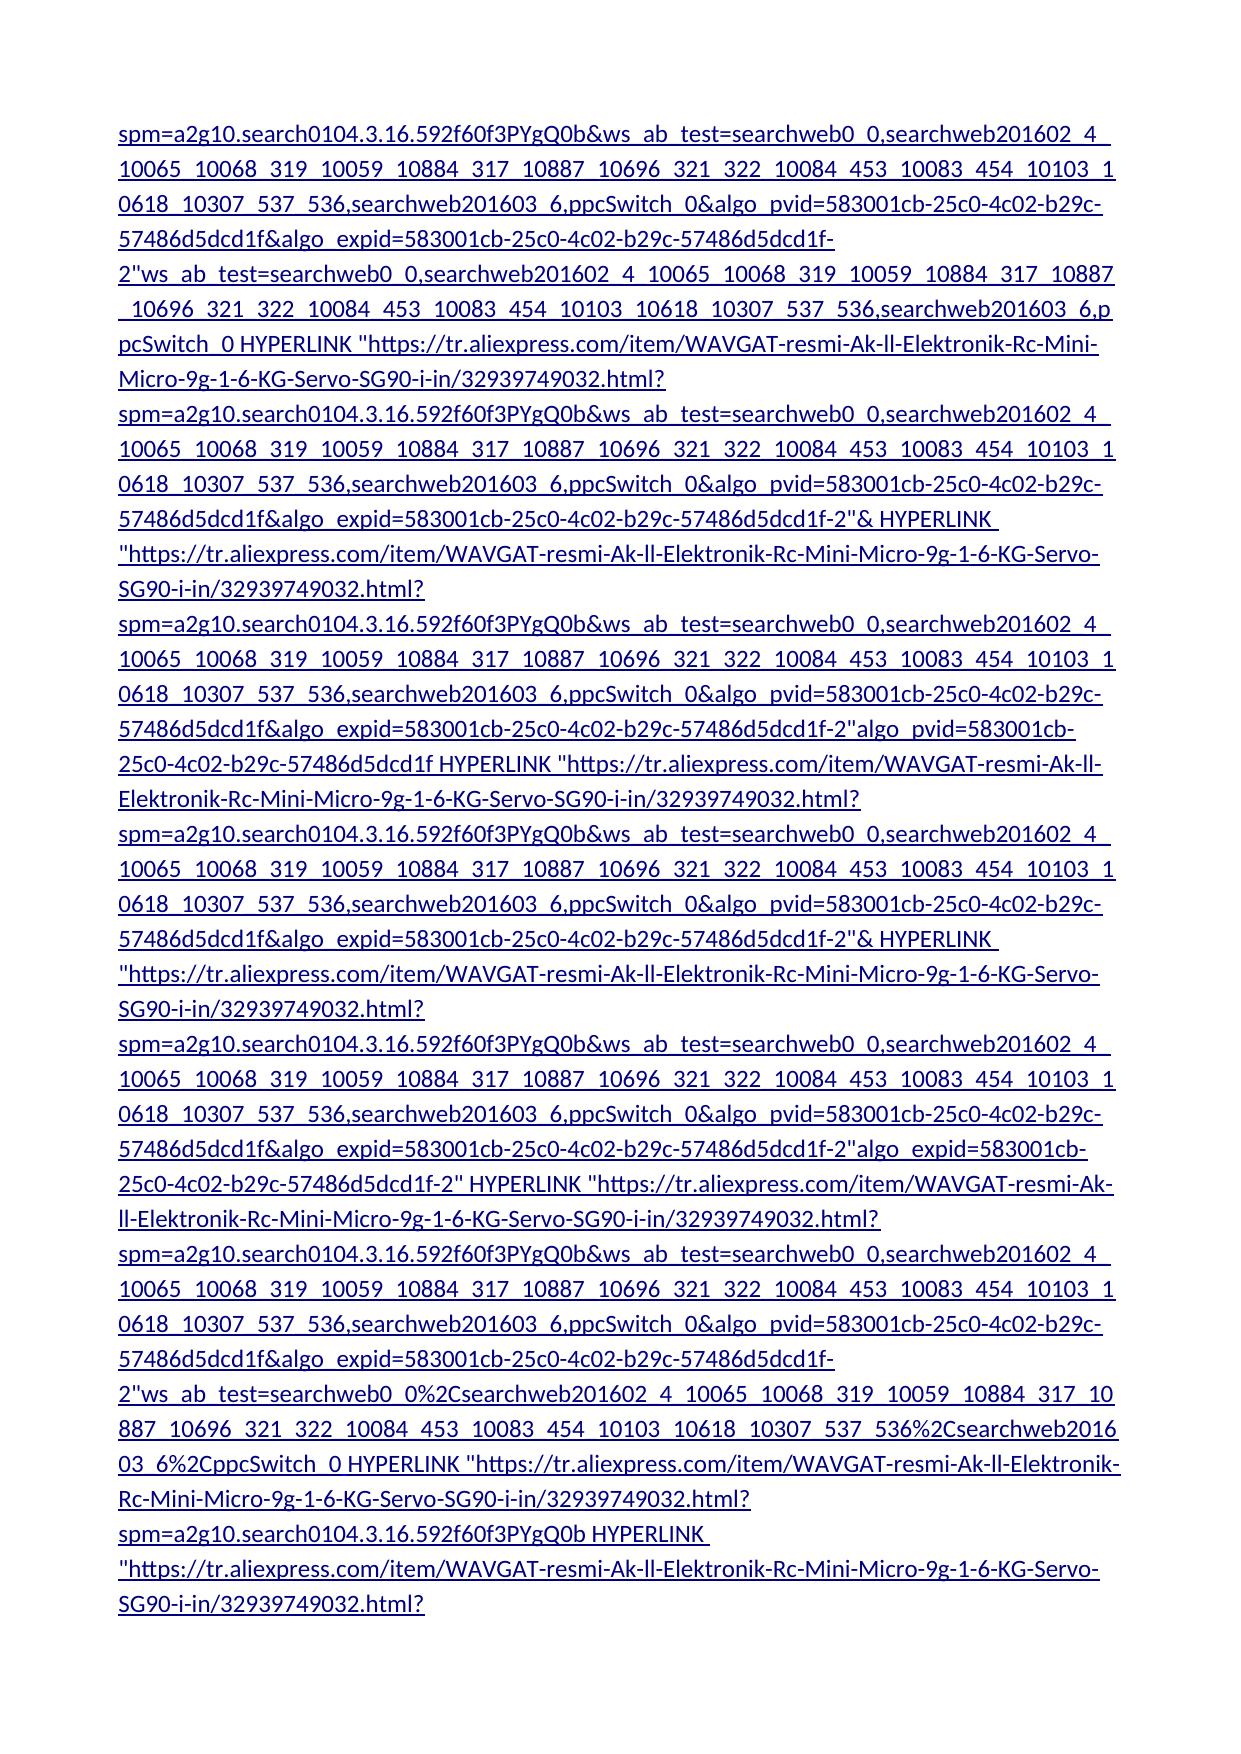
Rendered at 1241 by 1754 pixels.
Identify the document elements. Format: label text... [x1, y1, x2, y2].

text spm=a2g10.search0104.3.16.592f60f3PYgQ0b&ws_ab_test=searchweb0_0,searchweb201602_4_10065_10068_319_10059_10884_317_10887_10696_321_322_10084_453_10083_454_10103_10618_10307_537_536,searchweb201603_6,ppcSwitch_0&algo_pvid=583001cb-25c0-4c02-b29c-57486d5dcd1f&algo_expid=583001cb-25c0-4c02-b29c-57486d5dcd1f-2"ws_ab_test=searchweb0_0,searchweb201602_4_10065_10068_319_10059_10884_317_10887_10696_321_322_10084_453_10083_454_10103_10618_10307_537_536,searchweb201603_6,ppcSwitch_0 HYPERLINK "https://tr.aliexpress.com/item/WAVGAT-resmi-Ak-ll-Elektronik-Rc-Mini-Micro-9g-1-6-KG-Servo-SG90-i-in/32939749032.html?spm=a2g10.search0104.3.16.592f60f3PYgQ0b&ws_ab_test=searchweb0_0,searchweb201602_4_10065_10068_319_10059_10884_317_10887_10696_321_322_10084_453_10083_454_10103_10618_10307_537_536,searchweb201603_6,ppcSwitch_0&algo_pvid=583001cb-25c0-4c02-b29c-57486d5dcd1f&algo_expid=583001cb-25c0-4c02-b29c-57486d5dcd1f-2"& HYPERLINK "https://tr.aliexpress.com/item/WAVGAT-resmi-Ak-ll-Elektronik-Rc-Mini-Micro-9g-1-6-KG-Servo-SG90-i-in/32939749032.html?spm=a2g10.search0104.3.16.592f60f3PYgQ0b&ws_ab_test=searchweb0_0,searchweb201602_4_10065_10068_319_10059_10884_317_10887_10696_321_322_10084_453_10083_454_10103_10618_10307_537_536,searchweb201603_6,ppcSwitch_0&algo_pvid=583001cb-25c0-4c02-b29c-57486d5dcd1f&algo_expid=583001cb-25c0-4c02-b29c-57486d5dcd1f-2"algo_pvid=583001cb-25c0-4c02-b29c-57486d5dcd1f HYPERLINK "https://tr.aliexpress.com/item/WAVGAT-resmi-Ak-ll-Elektronik-Rc-Mini-Micro-9g-1-6-KG-Servo-SG90-i-in/32939749032.html?spm=a2g10.search0104.3.16.592f60f3PYgQ0b&ws_ab_test=searchweb0_0,searchweb201602_4_10065_10068_319_10059_10884_317_10887_10696_321_322_10084_453_10083_454_10103_10618_10307_537_536,searchweb201603_6,ppcSwitch_0&algo_pvid=583001cb-25c0-4c02-b29c-57486d5dcd1f&algo_expid=583001cb-25c0-4c02-b29c-57486d5dcd1f-2"& HYPERLINK "https://tr.aliexpress.com/item/WAVGAT-resmi-Ak-ll-Elektronik-Rc-Mini-Micro-9g-1-6-KG-Servo-SG90-i-in/32939749032.html?spm=a2g10.search0104.3.16.592f60f3PYgQ0b&ws_ab_test=searchweb0_0,searchweb201602_4_10065_10068_319_10059_10884_317_10887_10696_321_322_10084_453_10083_454_10103_10618_10307_537_536,searchweb201603_6,ppcSwitch_0&algo_pvid=583001cb-25c0-4c02-b29c-57486d5dcd1f&algo_expid=583001cb-25c0-4c02-b29c-57486d5dcd1f-2"algo_expid=583001cb-25c0-4c02-b29c-57486d5dcd1f-2" HYPERLINK "https://tr.aliexpress.com/item/WAVGAT-resmi-Ak-ll-Elektronik-Rc-Mini-Micro-9g-1-6-KG-Servo-SG90-i-in/32939749032.html?spm=a2g10.search0104.3.16.592f60f3PYgQ0b&ws_ab_test=searchweb0_0,searchweb201602_4_10065_10068_319_10059_10884_317_10887_10696_321_322_10084_453_10083_454_10103_10618_10307_537_536,searchweb201603_6,ppcSwitch_0&algo_pvid=583001cb-25c0-4c02-b29c-57486d5dcd1f&algo_expid=583001cb-25c0-4c02-b29c-57486d5dcd1f-2"ws_ab_test=searchweb0_0%2Csearchweb201602_4_10065_10068_319_10059_10884_317_10887_10696_321_322_10084_453_10083_454_10103_10618_10307_537_536%2Csearchweb201603_6%2CppcSwitch_0 HYPERLINK "https://tr.aliexpress.com/item/WAVGAT-resmi-Ak-ll-Elektronik-Rc-Mini-Micro-9g-1-6-KG-Servo-SG90-i-in/32939749032.html?spm=a2g10.search0104.3.16.592f60f3PYgQ0b HYPERLINK "https://tr.aliexpress.com/item/WAVGAT-resmi-Ak-ll-Elektronik-Rc-Mini-Micro-9g-1-6-KG-Servo-SG90-i-in/32939749032.html? [118, 118, 1122, 1619]
